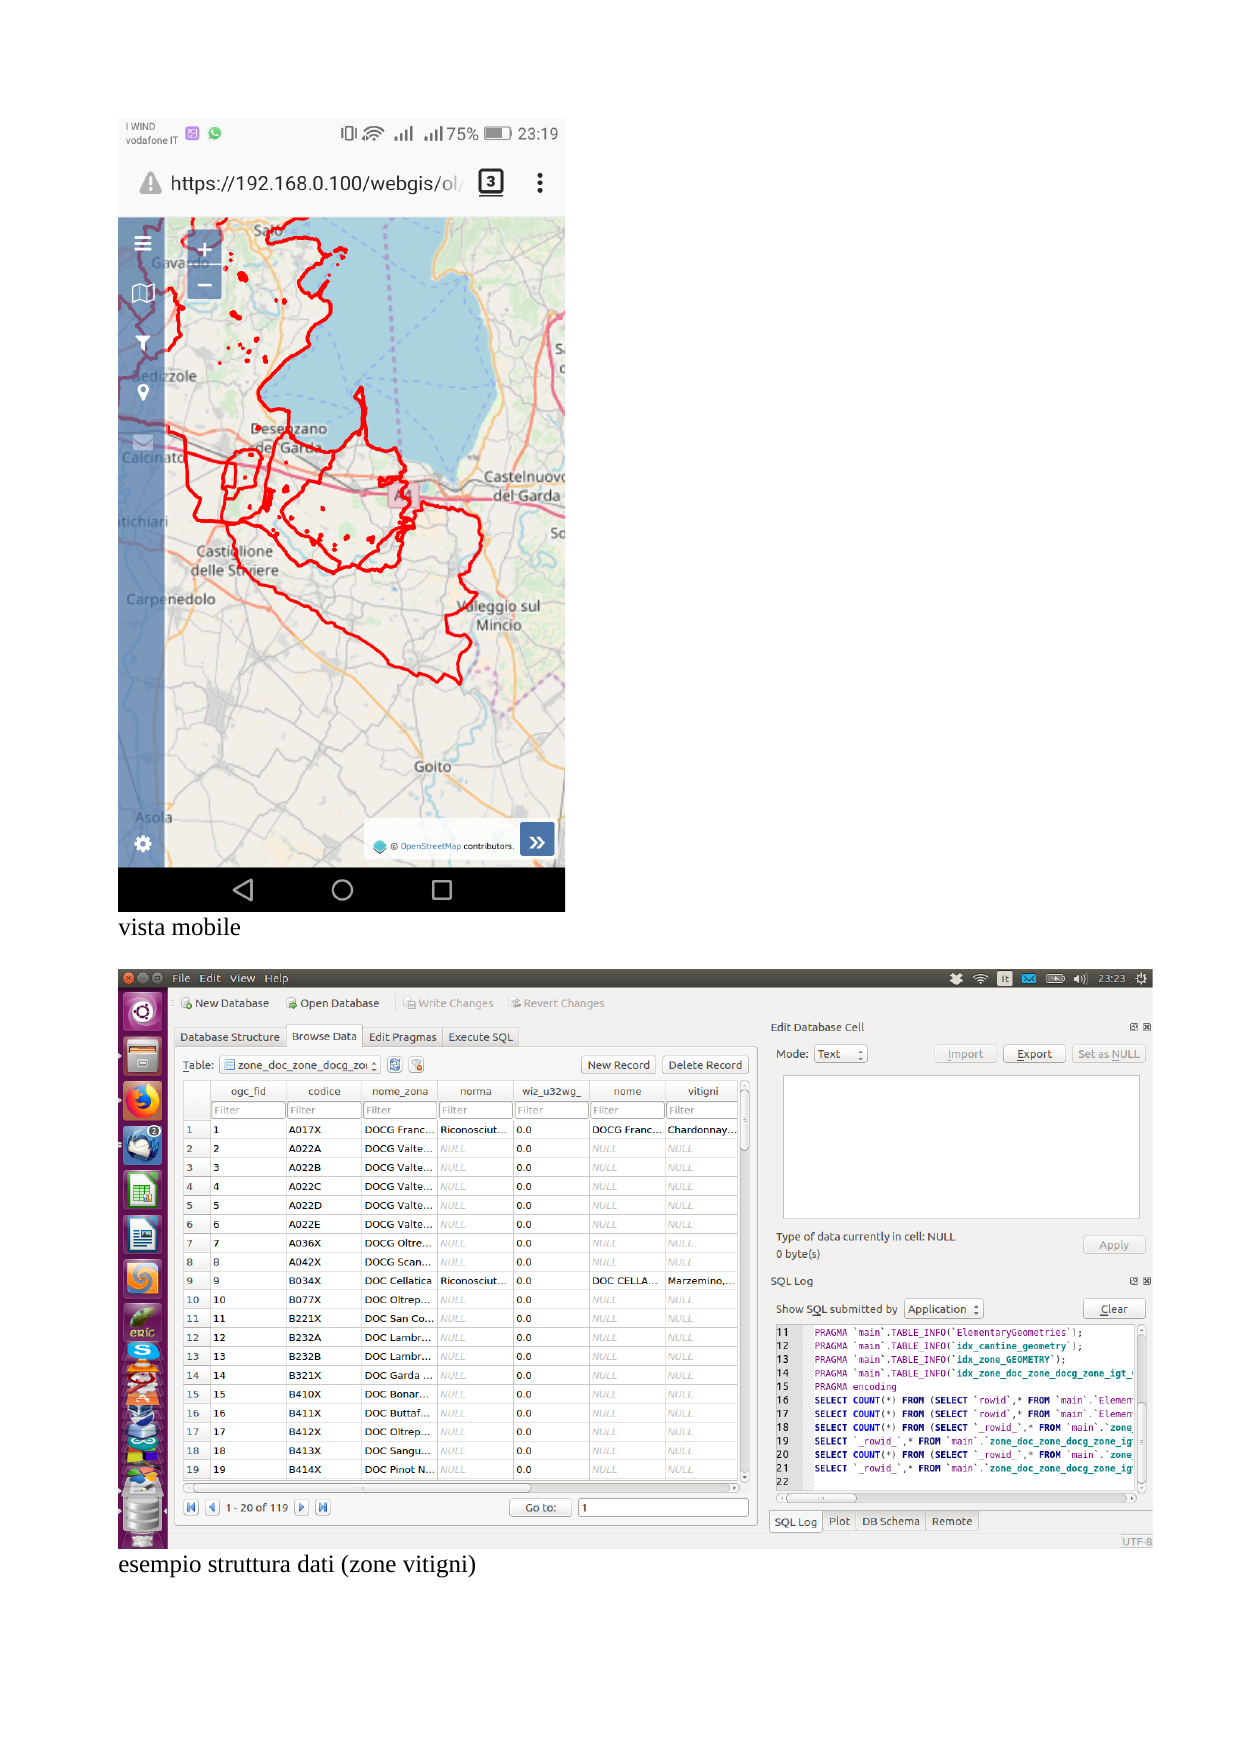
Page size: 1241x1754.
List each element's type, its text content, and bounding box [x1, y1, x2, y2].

text vista mobile [118, 118, 1122, 969]
picture [118, 969, 1153, 1549]
picture [118, 118, 565, 912]
text esempio struttura dati (zone vitigni) [118, 1549, 1122, 1578]
